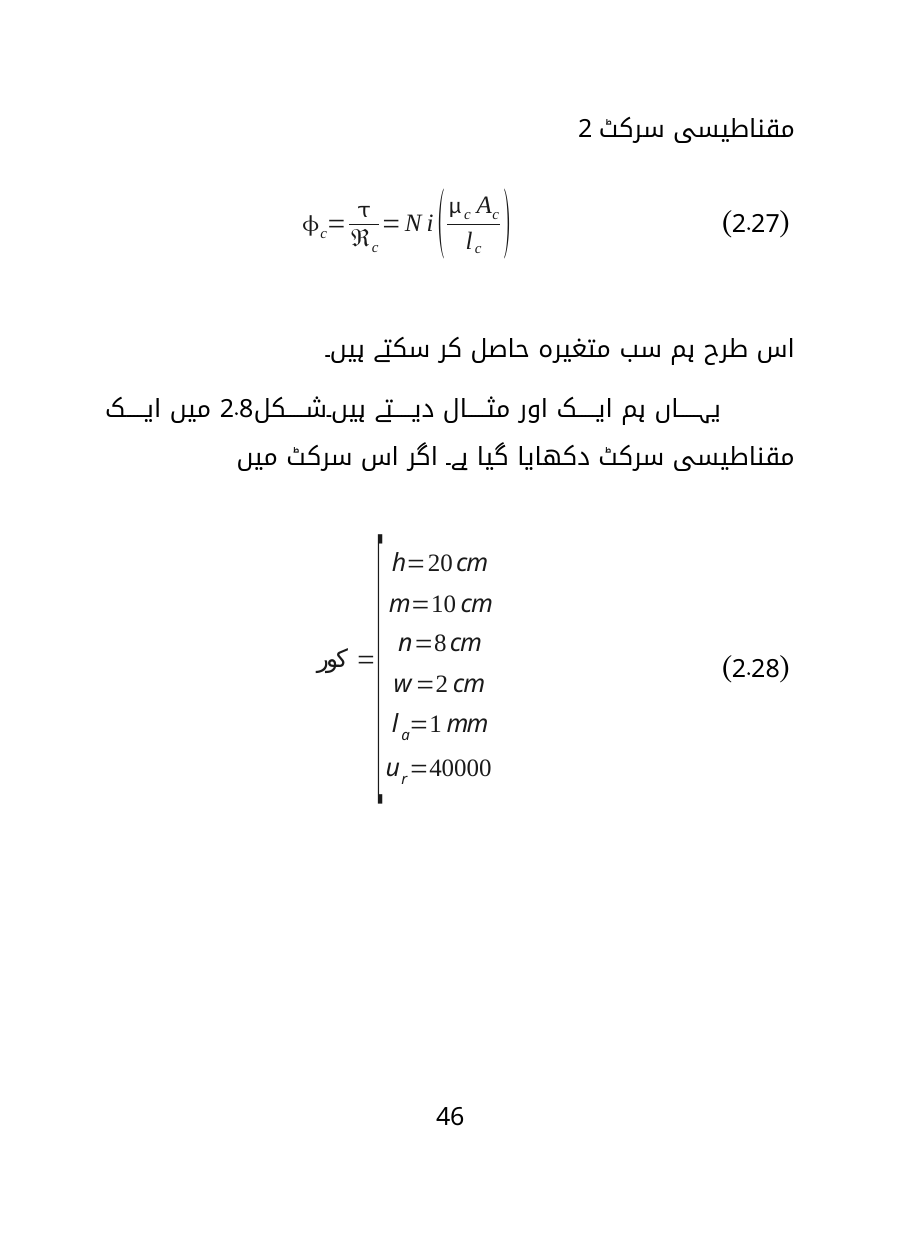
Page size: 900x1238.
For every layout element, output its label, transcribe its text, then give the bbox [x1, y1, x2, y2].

table_header [105, 527, 691, 823]
table_header (2.27) [699, 183, 795, 279]
table_header [105, 183, 699, 279]
text اس طرح ہم سب متغیرہ حاصل کر سکتے ہیں۔ [105, 326, 795, 373]
table_header (2.28) [691, 527, 795, 823]
text یہاں ہم ایک اور مثال دیتے ہیں۔شکل2.8 میں ایک مقناطیسی سرکٹ دکھایا گیا ہے۔ اگر اس سرکٹ میں [105, 386, 795, 481]
